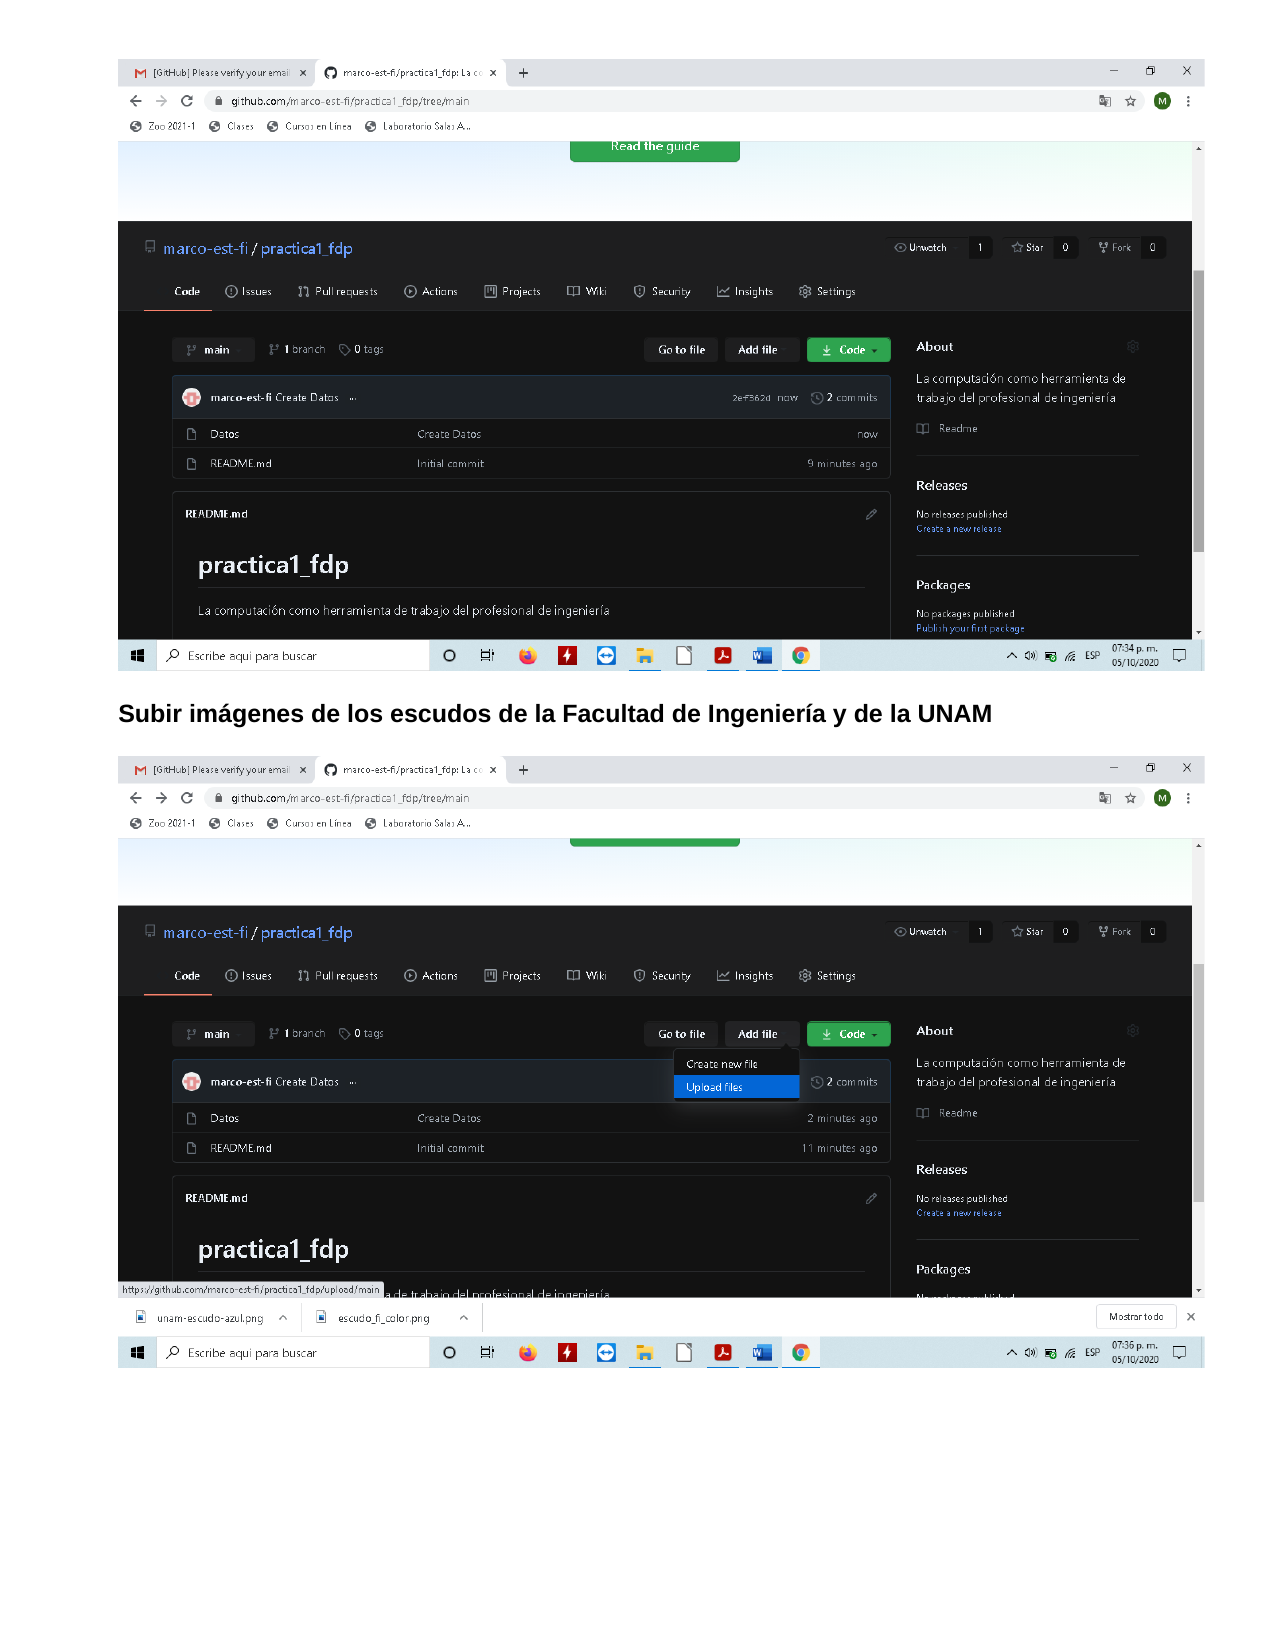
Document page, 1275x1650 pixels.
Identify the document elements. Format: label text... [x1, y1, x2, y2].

text Subir imágenes de los escudos de la Facultad de Ingeniería y de la UNAM [118, 699, 1205, 728]
